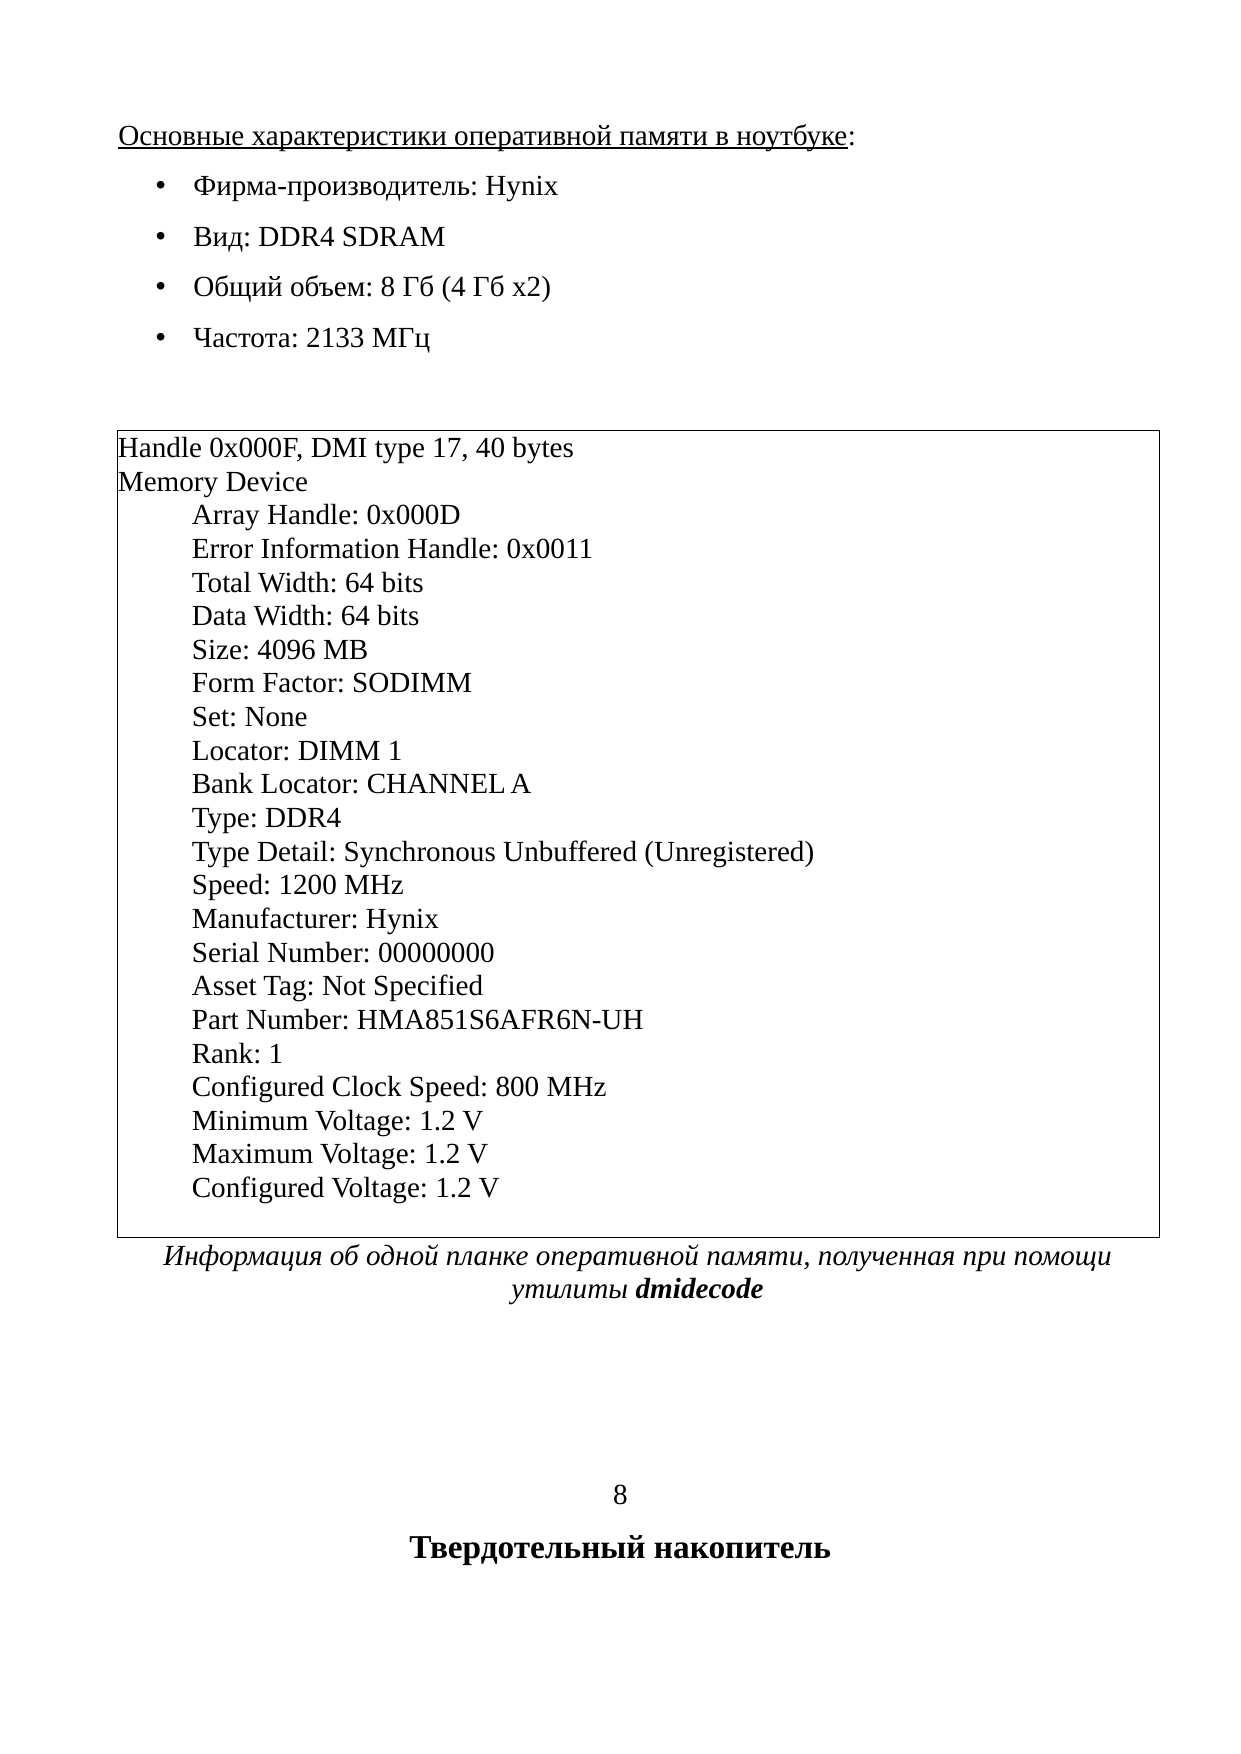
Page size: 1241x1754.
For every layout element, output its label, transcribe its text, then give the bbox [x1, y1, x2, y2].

list Общий объем: 8 Гб (4 Гб х2) [156, 269, 1122, 303]
text Твердотельный накопитель [118, 1527, 1122, 1566]
text Информация об одной планке оперативной памяти, полученная при помощи утилиты dmidecode [118, 443, 1159, 1237]
list Частота: 2133 МГц [156, 320, 1122, 353]
list Фирма-производитель: Hynix [156, 168, 1122, 202]
text Информация об одной планке оперативной памяти, полученная при помощи утилиты dmidecode [118, 1238, 1159, 1305]
text 8 [118, 1477, 1122, 1511]
text Основные характеристики оперативной памяти в ноутбуке: [118, 118, 1122, 152]
list Вид: DDR4 SDRAM [156, 219, 1122, 252]
